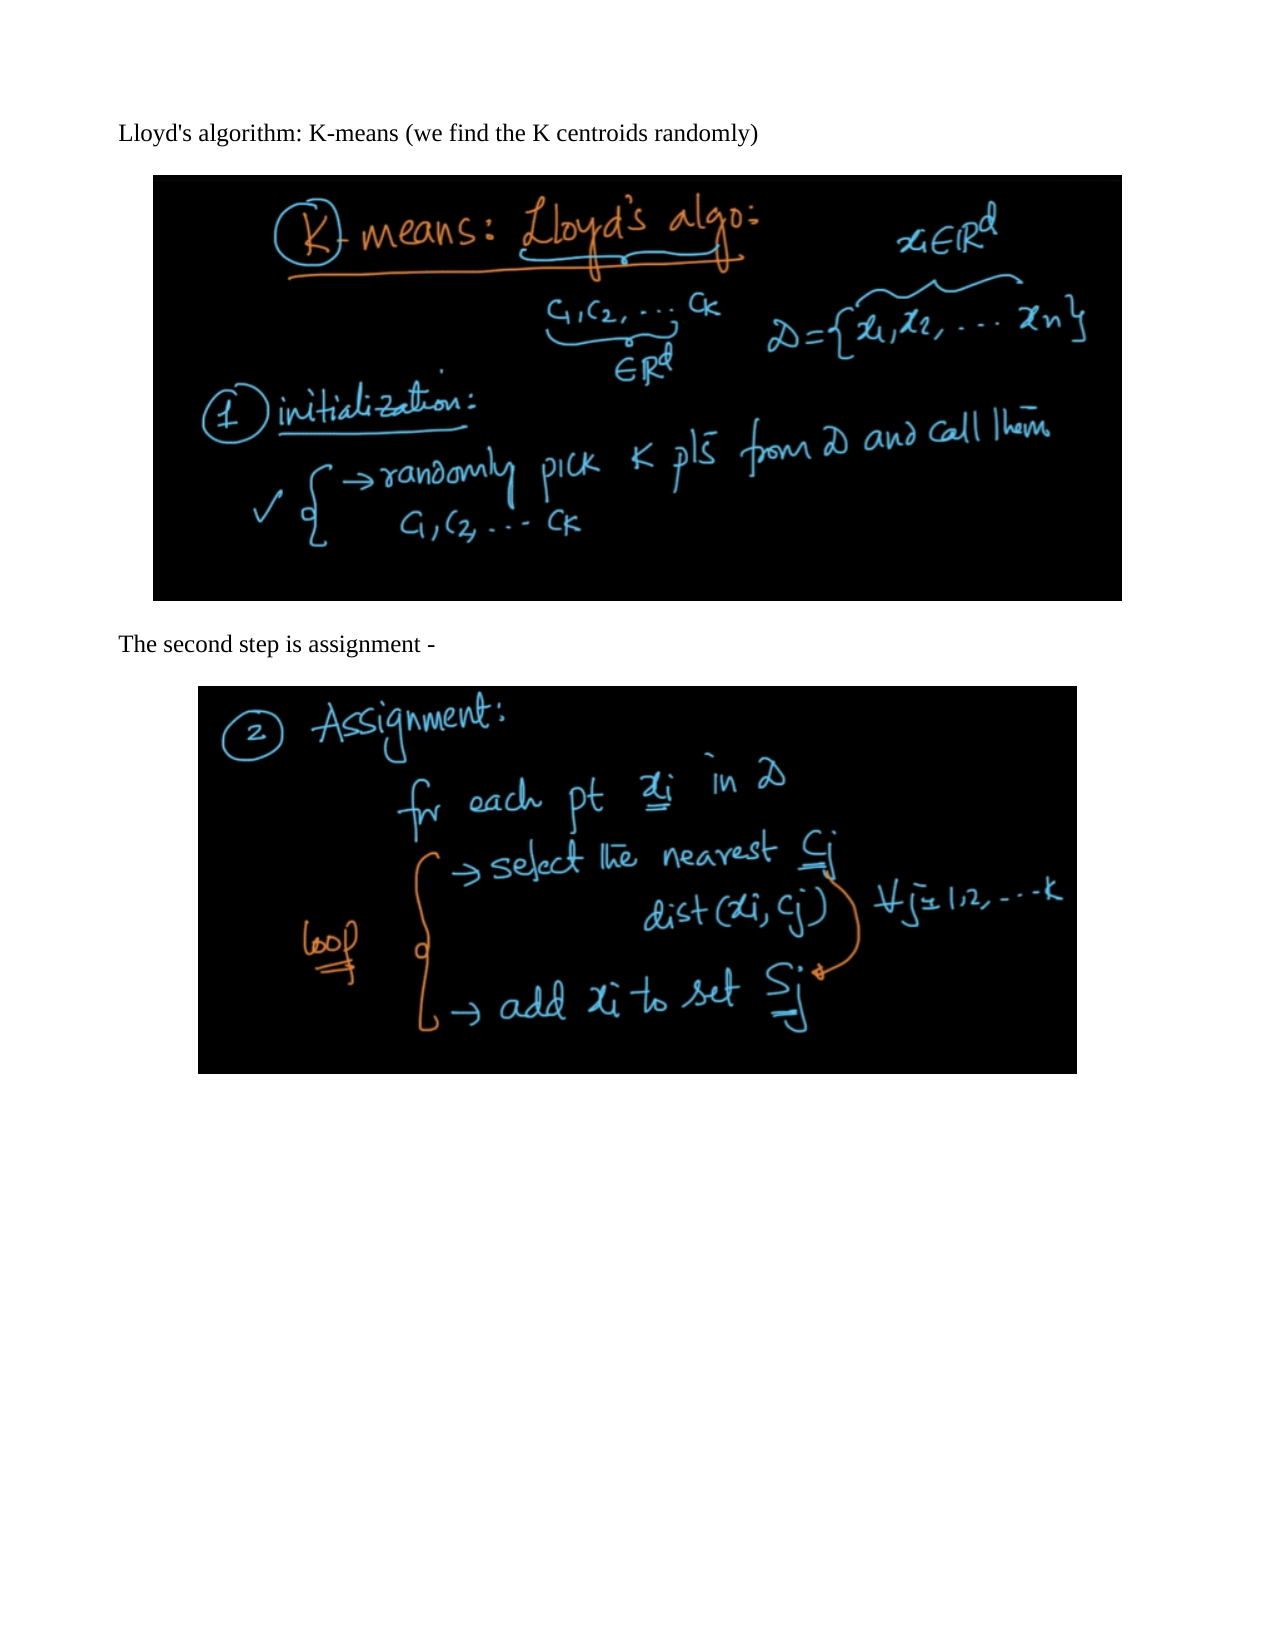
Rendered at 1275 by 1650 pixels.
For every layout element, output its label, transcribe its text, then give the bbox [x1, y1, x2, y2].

picture [198, 686, 1077, 1074]
picture [153, 175, 1122, 601]
text Lloyd's algorithm: K-means (we find the K centroids randomly) [118, 118, 1157, 147]
text The second step is assignment - [118, 629, 1157, 658]
